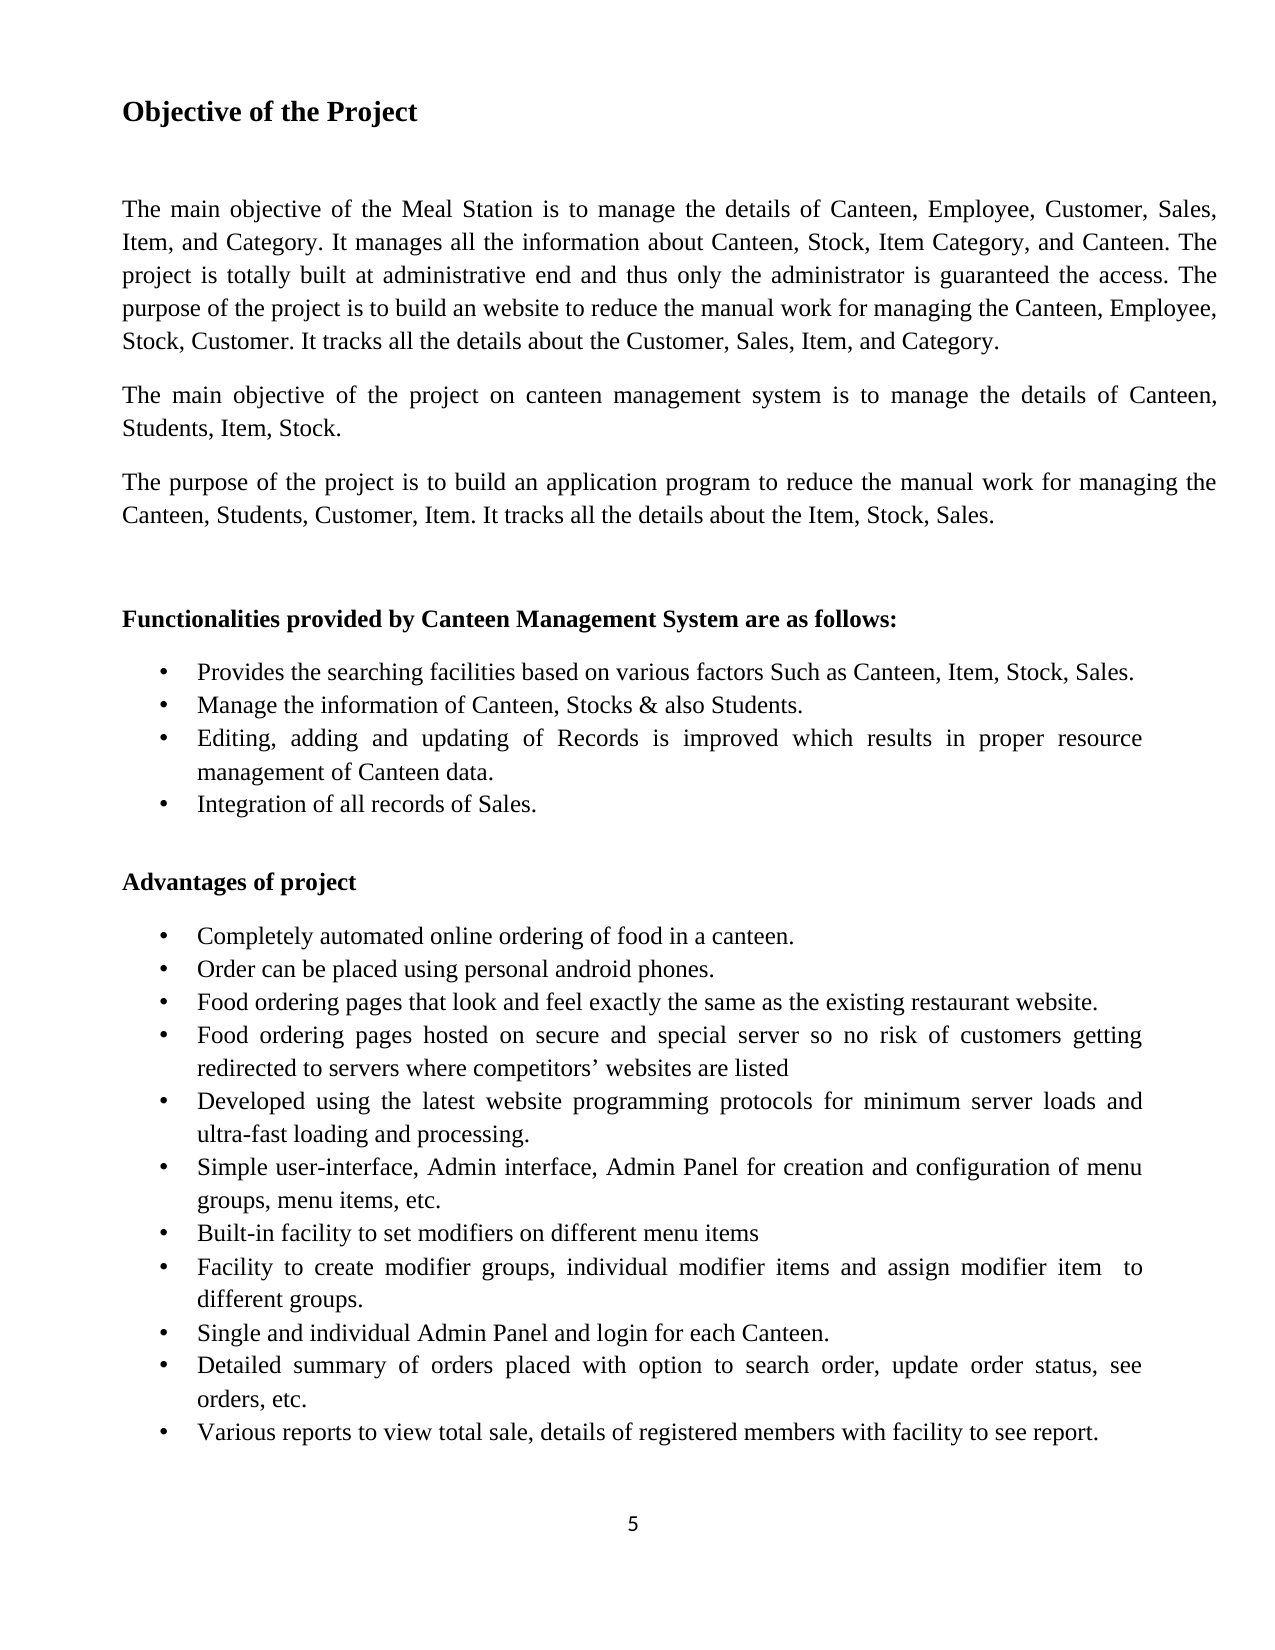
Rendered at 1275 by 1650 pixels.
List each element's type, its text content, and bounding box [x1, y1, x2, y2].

list Completely automated online ordering of food in a canteen. [159, 921, 1144, 950]
text The purpose of the project is to build an application program to reduce the manual work for managing the Canteen, Students, Customer, Item. It tracks all the details about the Item, Stock, Sales. [122, 467, 1219, 529]
list Simple user-interface, Admin interface, Admin Panel for creation and configuration of menu groups, menu items, etc. [159, 1152, 1144, 1214]
text Objective of the Project [122, 94, 1144, 127]
text The main objective of the project on canteen management system is to manage the details of Canteen, Students, Item, Stock. [122, 380, 1219, 442]
list Developed using the latest website programming protocols for minimum server loads and ultra-fast loading and processing. [159, 1086, 1144, 1148]
list Single and individual Admin Panel and login for each Canteen. [159, 1318, 1144, 1346]
text The main objective of the Meal Station is to manage the details of Canteen, Employee, Customer, Sales, Item, and Category. It manages all the information about Canteen, Stock, Item Category, and Canteen. The project is totally built at administrative end and thus only the administrator is guaranteed the access. The purpose of the project is to build an website to reduce the manual work for managing the Canteen, Employee, Stock, Customer. It tracks all the details about the Customer, Sales, Item, and Category. [122, 194, 1219, 355]
list Detailed summary of orders placed with option to search order, update order status, see orders, etc. [159, 1351, 1144, 1412]
list Editing, adding and updating of Records is improved which results in proper resource management of Canteen data. [159, 723, 1144, 785]
text Functionalities provided by Canteen Management System are as follows: [122, 604, 1144, 632]
list Manage the information of Canteen, Stocks & also Students. [159, 691, 1144, 719]
list Food ordering pages hosted on secure and special server so no risk of customers getting redirected to servers where competitors’ websites are listed [159, 1020, 1144, 1082]
list Built-in facility to set modifiers on different menu items [159, 1218, 1144, 1247]
list Various reports to view total sale, details of registered members with facility to see report. [159, 1417, 1144, 1445]
list Provides the searching facilities based on various factors Such as Canteen, Item, Stock, Sales. [159, 657, 1144, 686]
text Advantages of project [122, 867, 1144, 896]
list Order can be placed using personal android phones. [159, 954, 1144, 983]
list Integration of all records of Sales. [159, 789, 1144, 818]
list Facility to create modifier groups, individual modifier items and assign modifier item to different groups. [159, 1252, 1144, 1313]
list Food ordering pages that look and feel exactly the same as the existing restaurant website. [159, 987, 1144, 1016]
